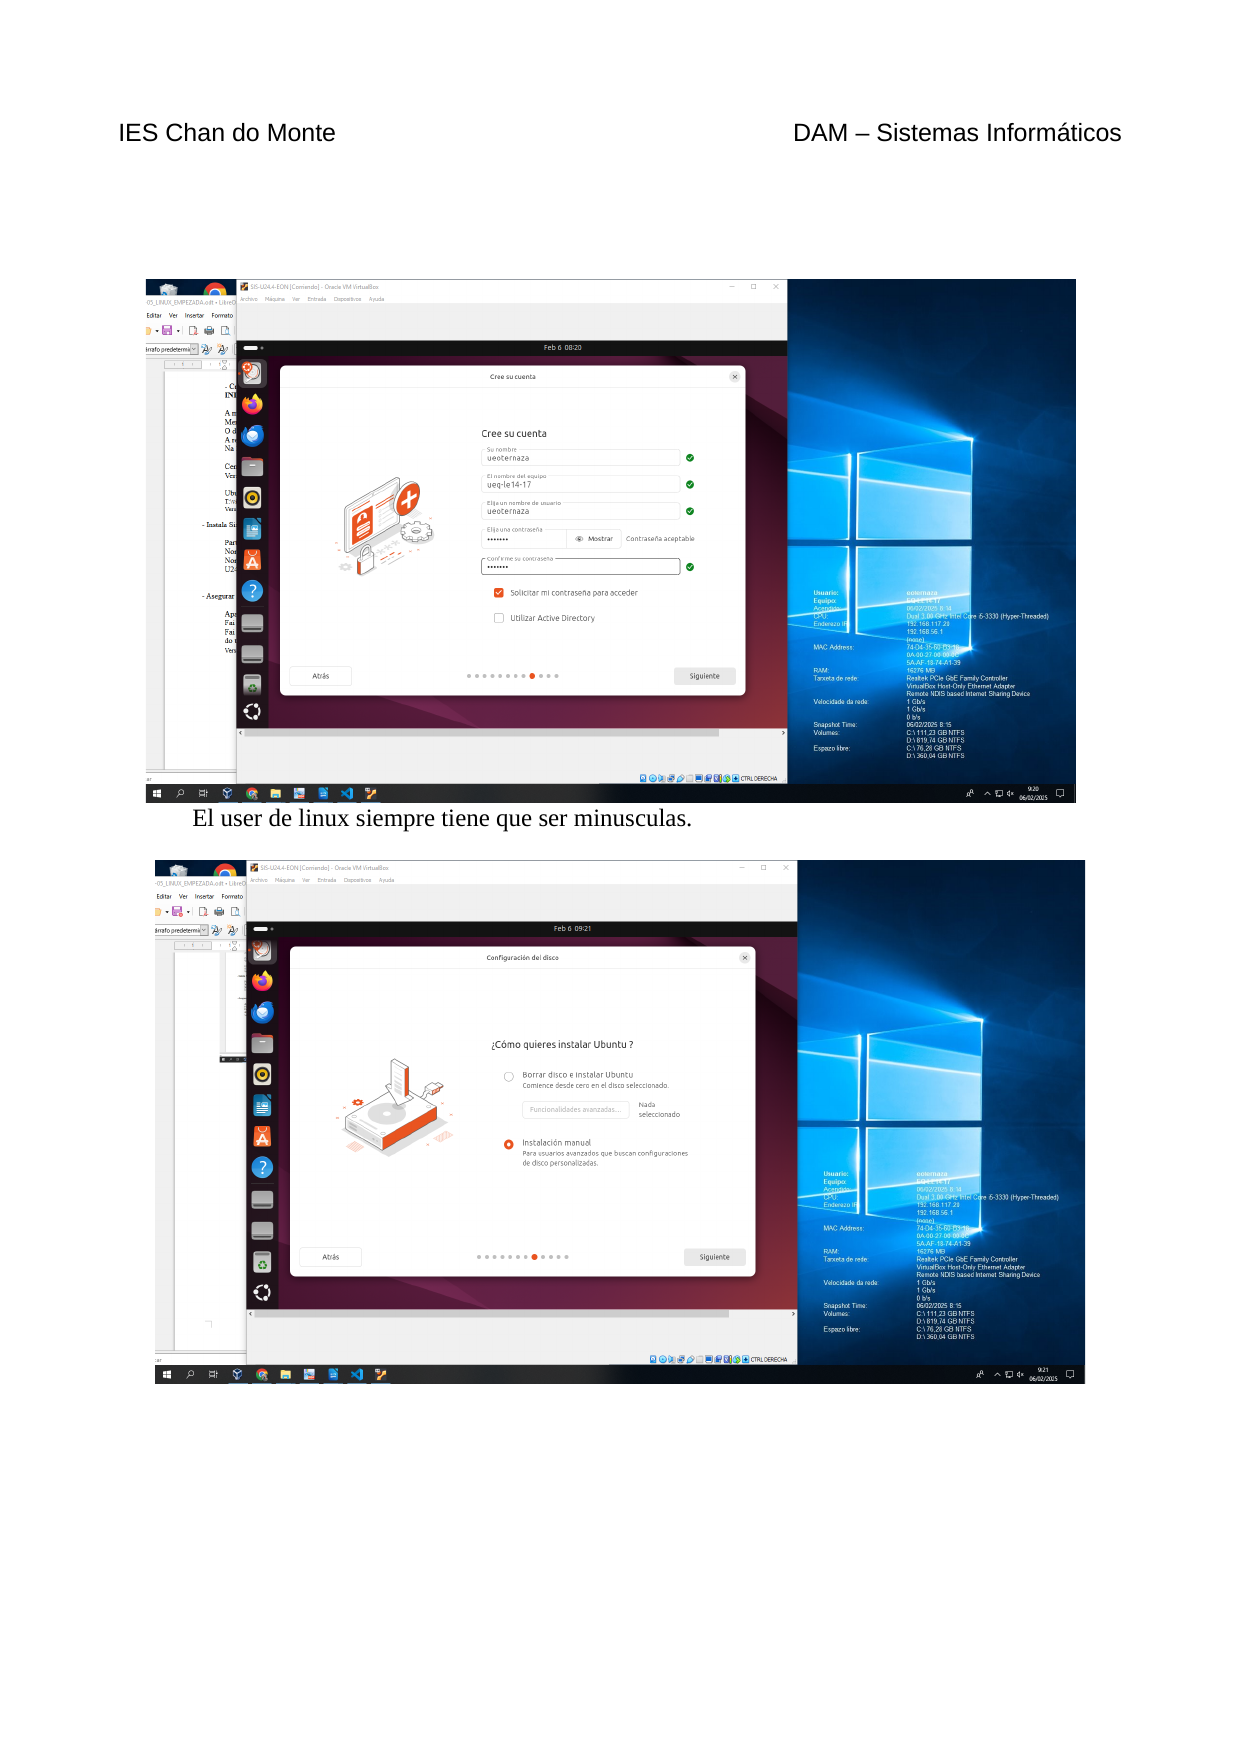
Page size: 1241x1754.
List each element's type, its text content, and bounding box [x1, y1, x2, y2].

picture [155, 860, 1086, 1384]
text El user de linux siempre tiene que ser minusculas. [192, 263, 1122, 831]
picture [145, 279, 1076, 803]
